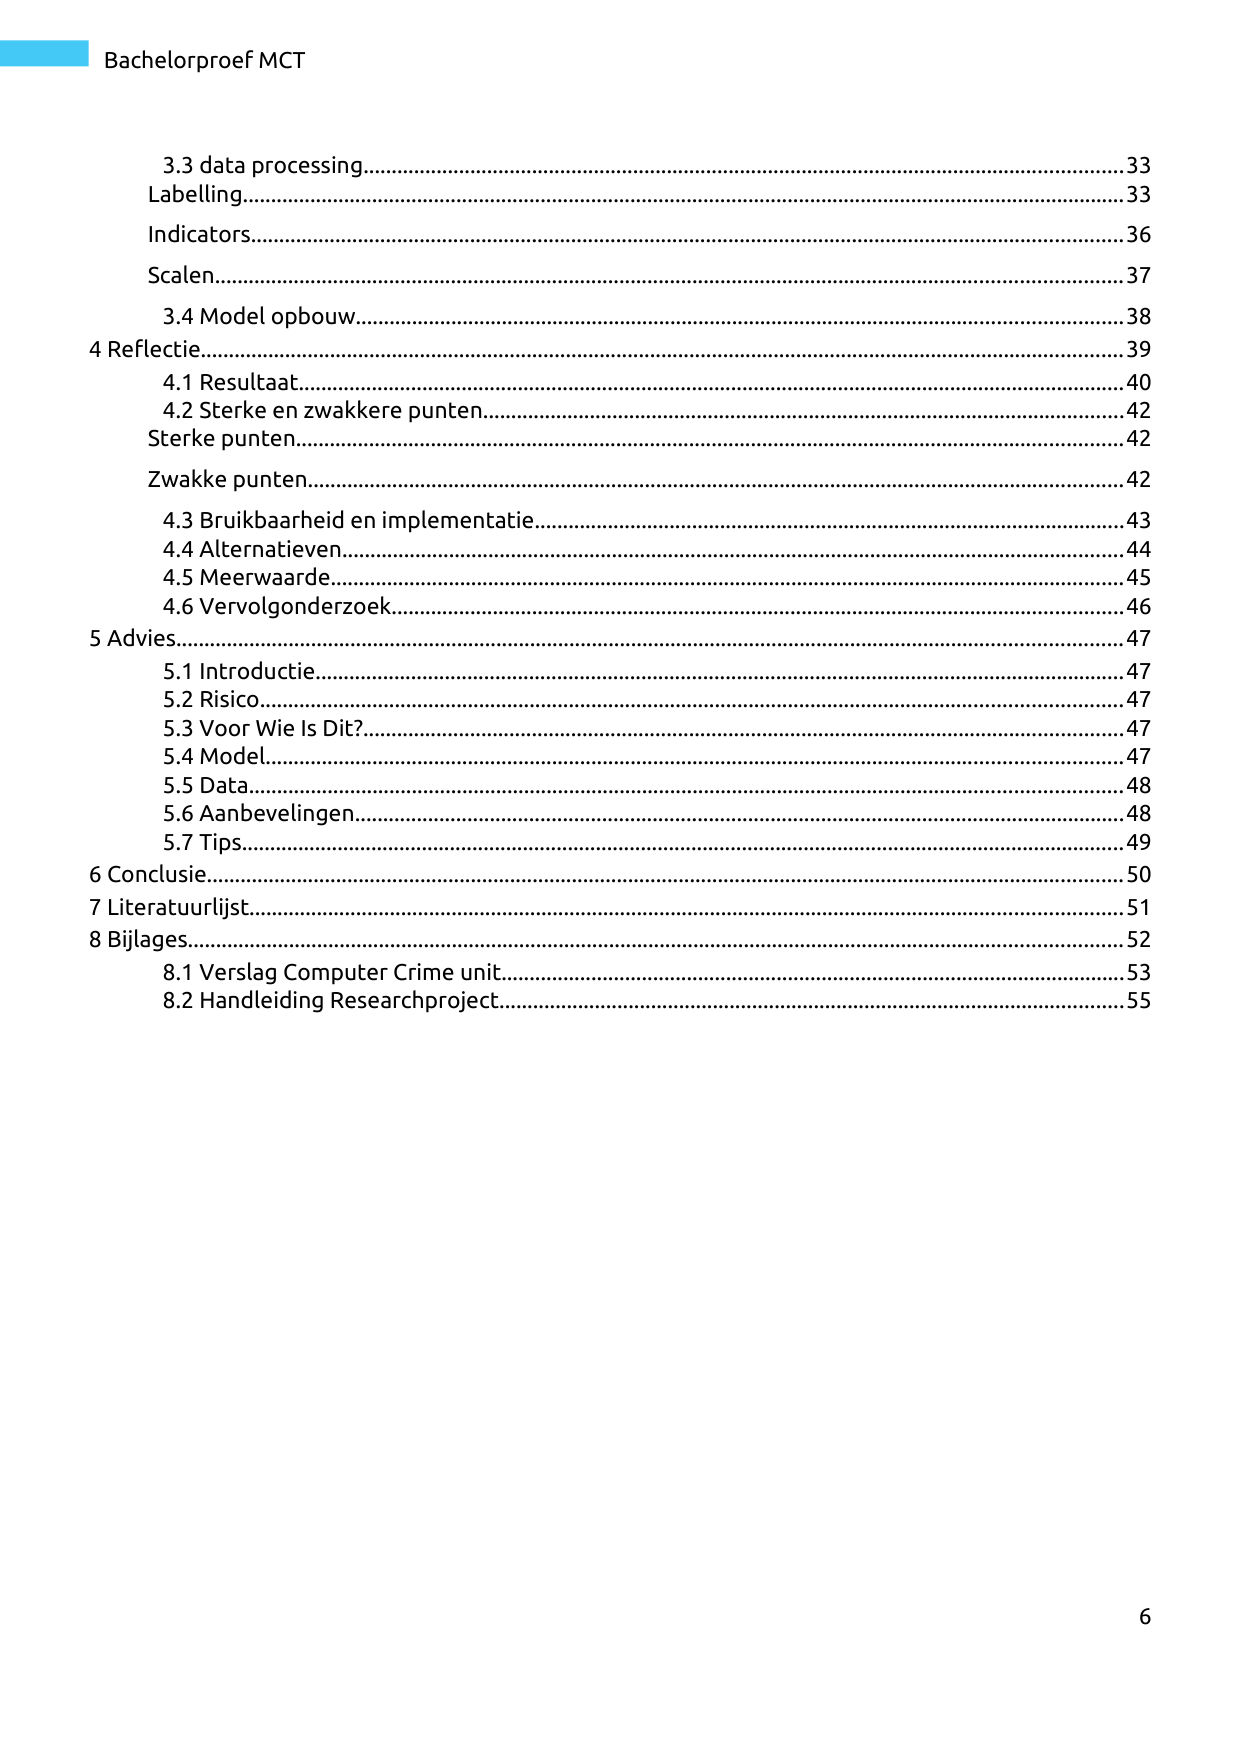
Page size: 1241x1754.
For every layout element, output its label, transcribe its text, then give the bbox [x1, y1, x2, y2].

text 4.4 Alternatieven 44 [162, 535, 1152, 562]
text 8.2 Handleiding Researchproject 55 [162, 987, 1152, 1013]
text 4.3 Bruikbaarheid en implementatie 43 [162, 507, 1152, 533]
text 5.2 Risico 47 [162, 686, 1152, 712]
text 8.1 Verslag Computer Crime unit 53 [162, 958, 1152, 985]
text 3.3 data processing 33 [162, 152, 1152, 178]
text 5.6 Aanbevelingen 48 [162, 799, 1152, 826]
text 4.6 Vervolgonderzoek 46 [162, 592, 1152, 618]
text 5.7 Tips 49 [162, 828, 1152, 854]
text 4.1 Resultaat 40 [162, 368, 1152, 394]
text Sterke punten 42 [148, 425, 1152, 451]
text 4 Reflectie 39 [89, 335, 1152, 362]
text 8 Bijlages 52 [89, 926, 1152, 952]
text 3.4 Model opbouw 38 [162, 303, 1152, 329]
text Labelling 33 [148, 180, 1152, 206]
text 4.5 Meerwaarde 45 [162, 564, 1152, 590]
text 4.2 Sterke en zwakkere punten 42 [162, 396, 1152, 423]
text 5.1 Introductie 47 [162, 657, 1152, 684]
text 7 Literatuurlijst 51 [89, 893, 1152, 919]
text 5 Advies 47 [89, 625, 1152, 651]
text Scalen 37 [148, 262, 1152, 288]
text 5.4 Model 47 [162, 743, 1152, 769]
text Zwakke punten 42 [148, 466, 1152, 492]
text Indicators 36 [148, 221, 1152, 247]
text 5.5 Data 48 [162, 771, 1152, 797]
text 6 Conclusie 50 [89, 861, 1152, 887]
text 5.3 Voor Wie Is Dit? 47 [162, 714, 1152, 741]
